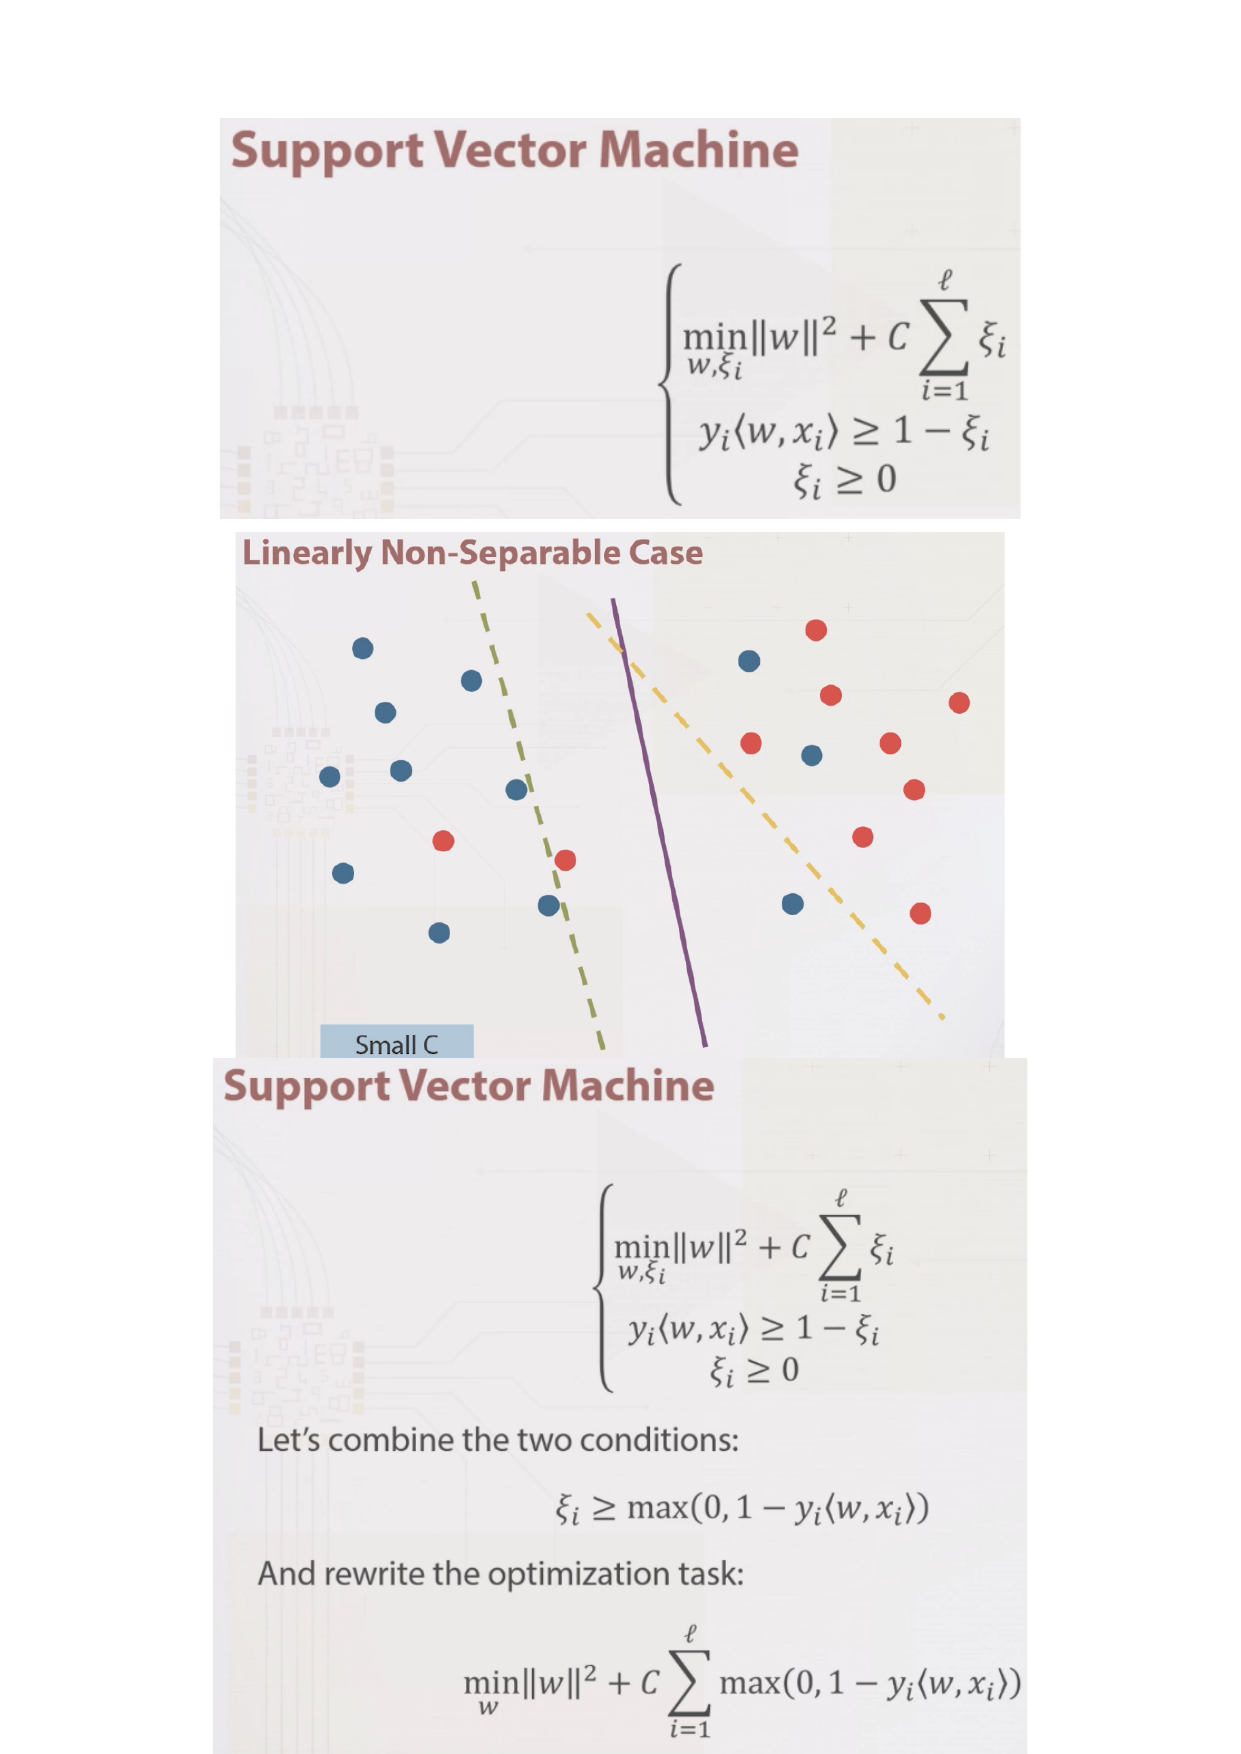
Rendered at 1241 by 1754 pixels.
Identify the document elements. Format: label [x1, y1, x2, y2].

picture [212, 532, 1028, 1754]
picture [219, 118, 1021, 519]
